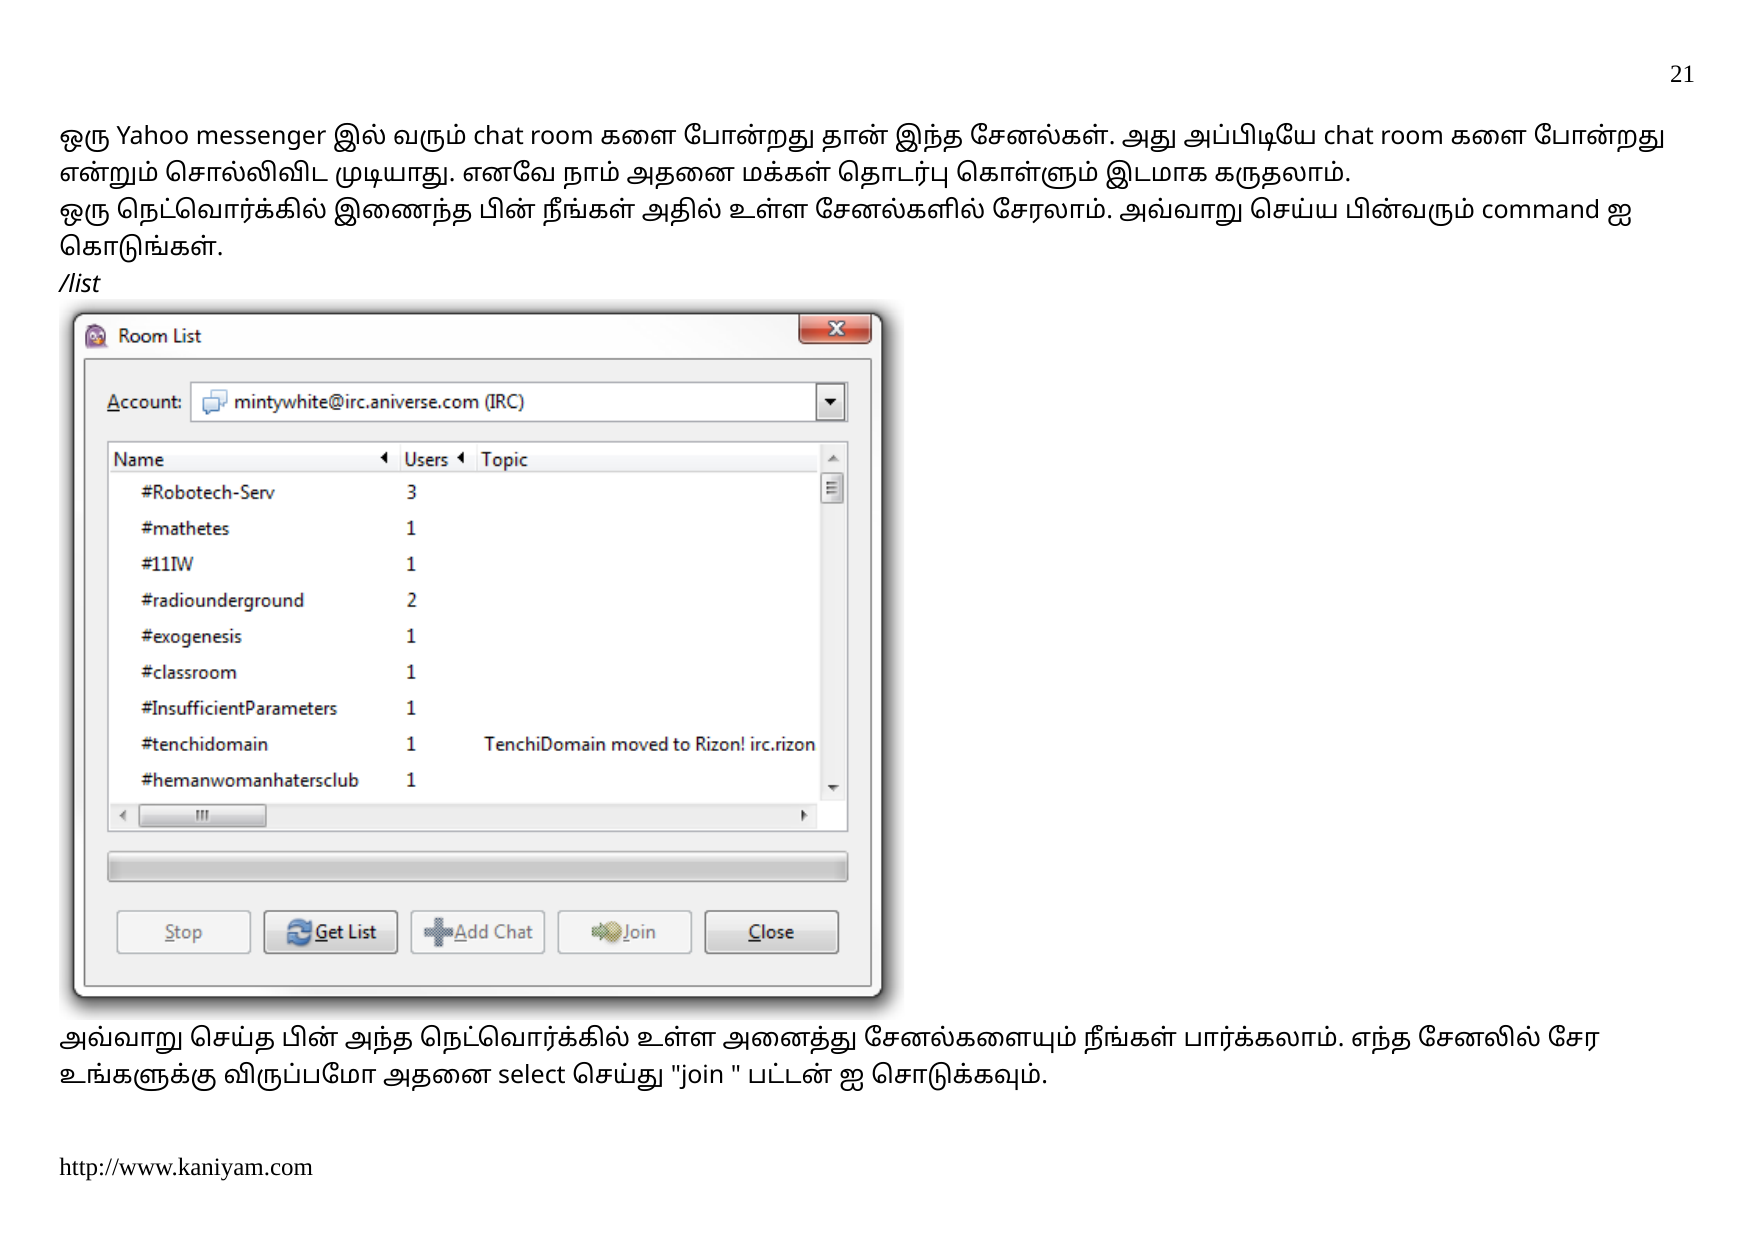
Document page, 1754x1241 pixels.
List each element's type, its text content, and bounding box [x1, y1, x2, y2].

picture [59, 299, 905, 1020]
text ஒரு Yahoo messenger இல் வரும் chat room களை போன்றது தான் இந்த சேனல்கள். அது அப்பிடியே chat room களை போன்றது என்றும் சொல்லிவிட முடியாது. எனவே நாம் அதனை மக்கள் தொடர்பு கொள்ளும் இடமாக கருதலாம். ஒரு நெட்வொர்க்கில் இணைந்த பின் நீங்கள் அதில் உள்ள சேனல்களில் சேரலாம். அவ்வாறு செய்ய பின்வரும் command ஐ கொடுங்கள். [59, 117, 1695, 265]
text /list [59, 265, 1695, 299]
text அவ்வாறு செய்த பின் அந்த நெட்வொர்க்கில் உள்ள அனைத்து சேனல்களையும் நீங்கள் பார்க்கலாம். எந்த சேனலில் சேர உங்களுக்கு விருப்பமோ அதனை select செய்து "join " பட்டன் ஐ சொடுக்கவும். [59, 299, 1695, 1093]
